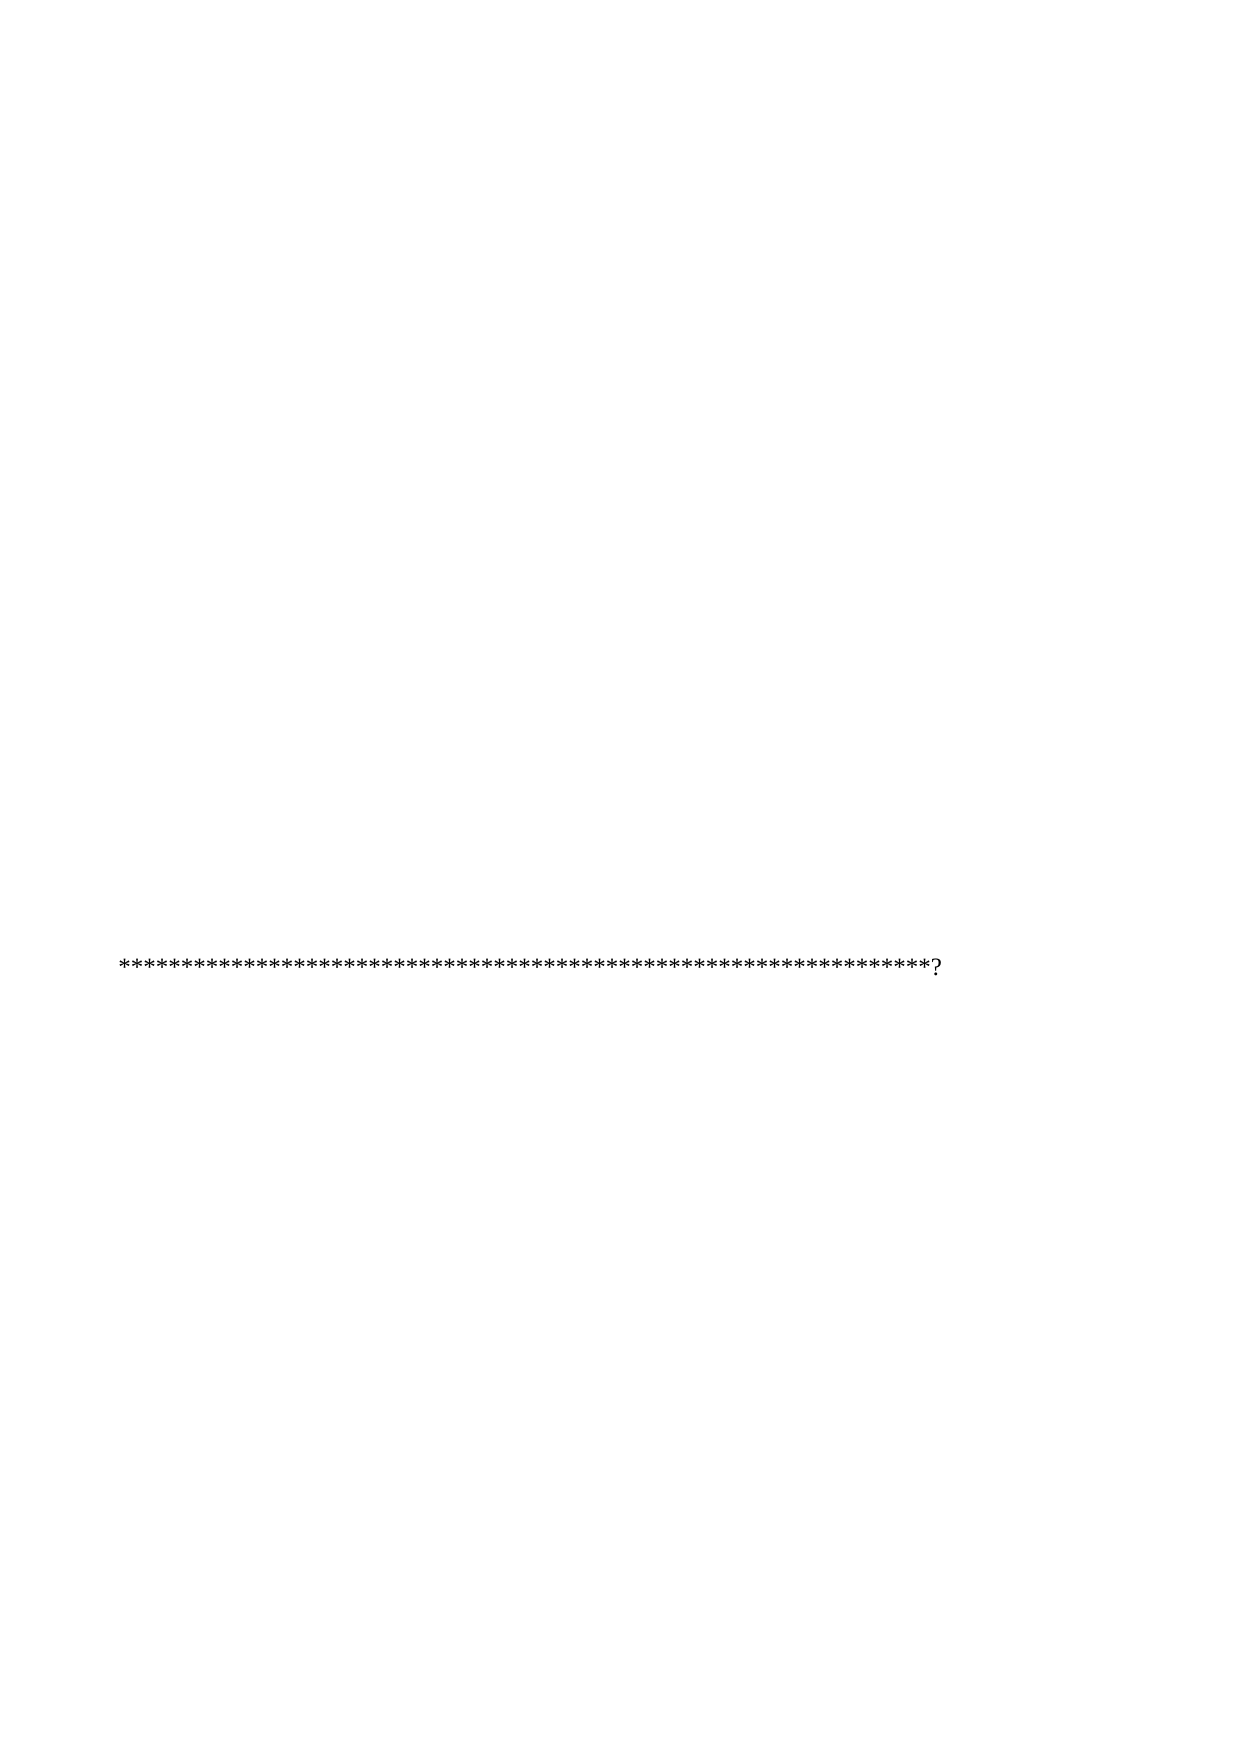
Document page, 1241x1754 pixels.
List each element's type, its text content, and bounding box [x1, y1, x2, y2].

text *****************************************************************? [118, 952, 1122, 981]
